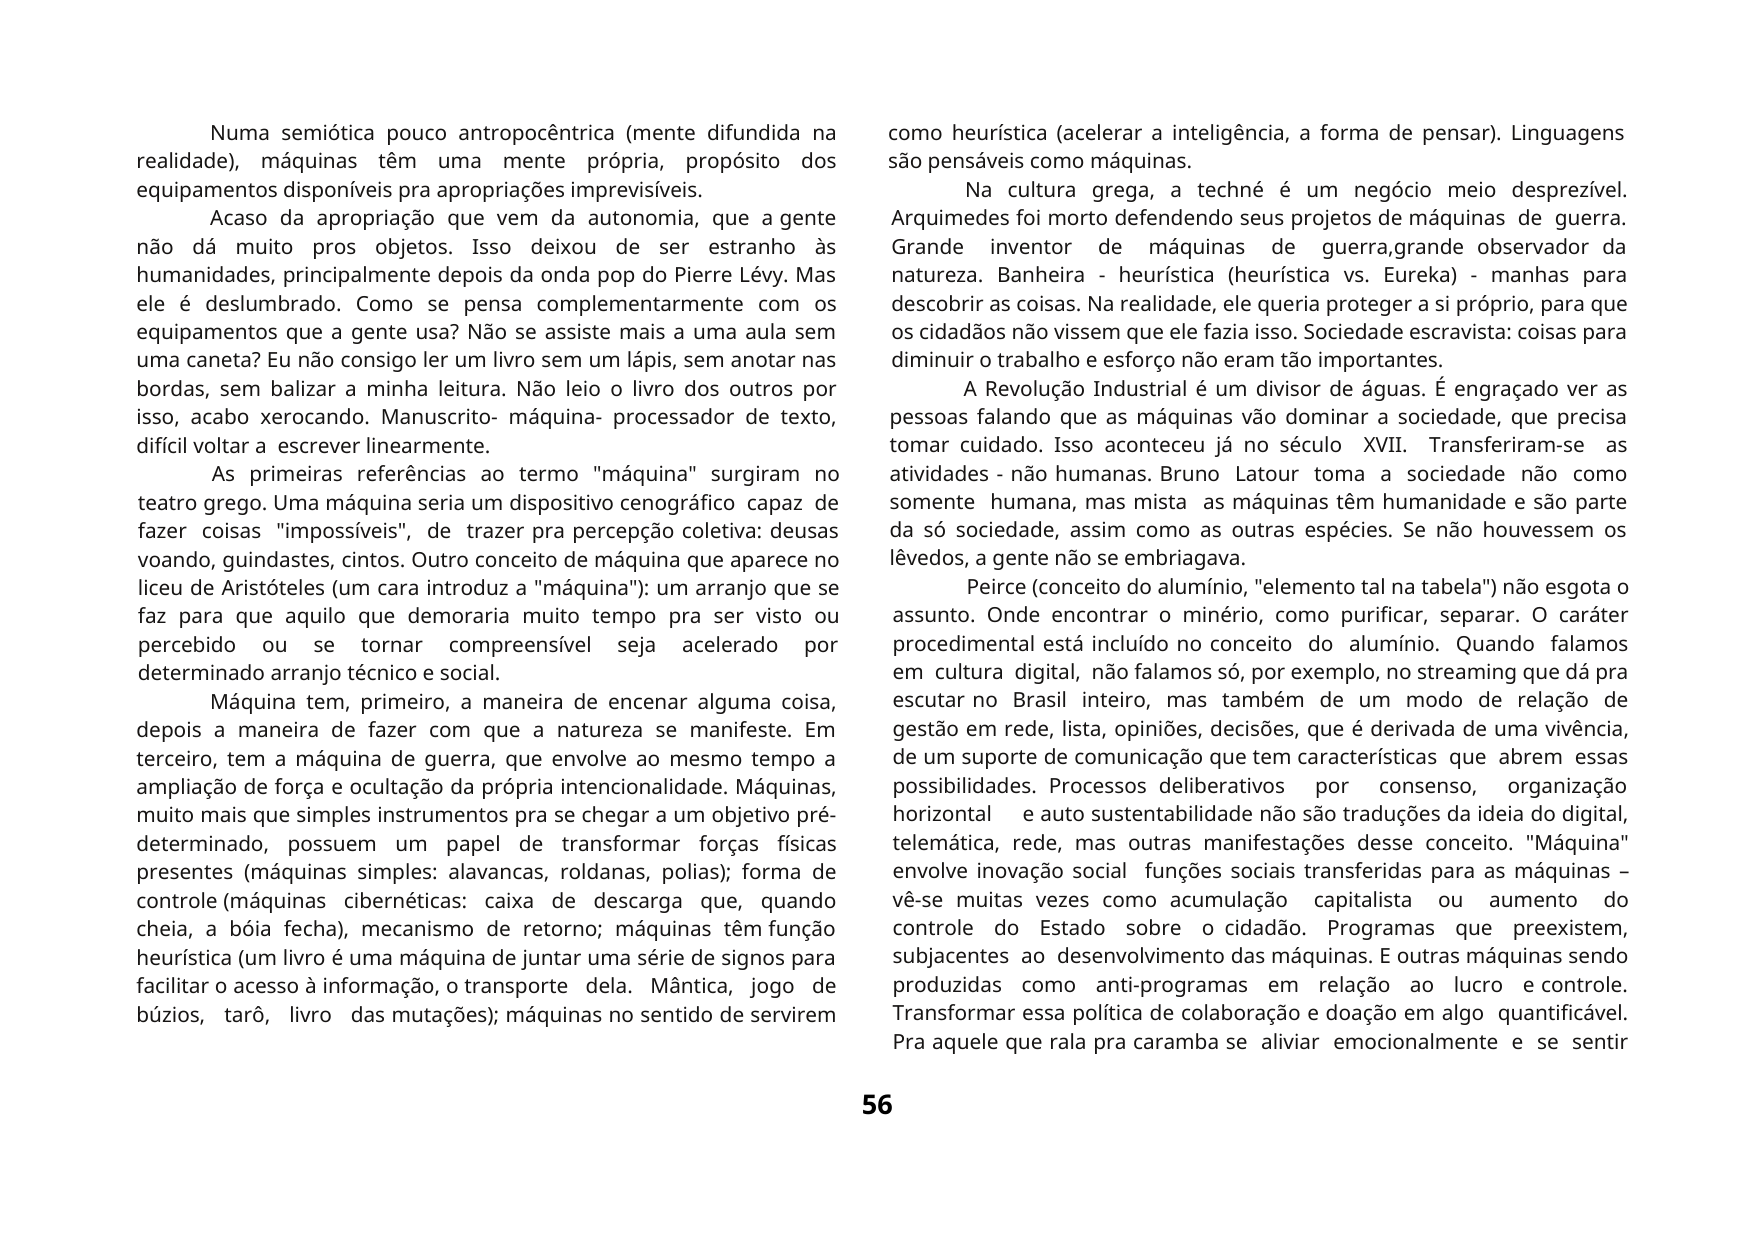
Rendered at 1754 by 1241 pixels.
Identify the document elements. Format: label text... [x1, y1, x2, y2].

text A Revolução Industrial é um divisor de águas. É engraçado ver as pessoas falando que as máquinas vão dominar a sociedade, que precisa tomar cuidado. Isso aconteceu já no século XVII. Transferiram-se as atividades - não humanas. Bruno Latour toma a sociedade não como somente humana, mas mista ­ as máquinas têm humanidade e são parte da só sociedade, assim como as outras espécies. Se não houvessem os lêvedos, a gente não se embriagava. [889, 374, 1628, 572]
text Numa semiótica pouco antropocêntrica (mente difundida na realidade), máquinas têm uma mente própria, propósito dos equipamentos disponíveis pra apropriações imprevisíveis. [136, 118, 837, 203]
text Peirce (conceito do alumínio, "elemento tal na tabela") não esgota o assunto. Onde encontrar o minério, como purificar, separar. O caráter procedimental está incluído no conceito do alumínio. Quando falamos em cultura digital, não falamos só, por exemplo, no streaming que dá pra escutar no Brasil inteiro, mas também de um modo de relação de gestão em rede, lista, opiniões, decisões, que é derivada de uma vivência, de um suporte de comunicação que tem características que abrem essas possibilidades. Processos deliberativos por consenso, organização horizontal e auto sustentabilidade não são traduções da ideia do digital, telemática, rede, mas outras manifestações desse conceito. "Máquina" envolve inovação social ­ funções sociais transferidas para as máquinas – vê-se muitas vezes como acumulação capitalista ou aumento do controle do Estado sobre o cidadão. Programas que preexistem, subjacentes ao desenvolvimento das máquinas. E outras máquinas sendo produzidas como anti-programas em relação ao lucro e controle. Transformar essa política de colaboração e doação em algo quantificável. Pra aquele que rala pra caramba se aliviar emocionalmente e se sentir [892, 572, 1630, 1055]
text Máquina tem, primeiro, a maneira de encenar alguma coisa, depois a maneira de fazer com que a natureza se manifeste. Em terceiro, tem a máquina de guerra, que envolve ao mesmo tempo a ampliação de força e ocultação da própria intencionalidade. Máquinas, muito mais que simples instrumentos pra se chegar a um objetivo pré-determinado, possuem um papel de transformar forças físicas presentes (máquinas simples: alavancas, roldanas, polias); forma de controle (máquinas cibernéticas: caixa de descarga que, quando cheia, a bóia fecha), mecanismo de retorno; máquinas têm função heurística (um livro é uma máquina de juntar uma série de signos para facilitar o acesso à informação, o transporte dela. Mântica, jogo de búzios, tarô, livro das mutações); máquinas no sentido de servirem [136, 687, 837, 1028]
text Na cultura grega, a techné é um negócio meio desprezível. Arquimedes foi morto defendendo seus projetos de máquinas de guerra. Grande inventor de máquinas de guerra,grande observador da natureza. Banheira - heurística (heurística vs. Eureka) - manhas para descobrir as coisas. Na realidade, ele queria proteger a si próprio, para que os cidadãos não vissem que ele fazia isso. Sociedade escravista: coisas para diminuir o trabalho e esforço não eram tão importantes. [891, 175, 1628, 374]
text As primeiras referências ao termo "máquina" surgiram no teatro grego. Uma máquina seria um dispositivo cenográfico capaz de fazer coisas "impossíveis", de trazer pra percepção coletiva: deusas voando, guindastes, cintos. Outro conceito de máquina que aparece no liceu de Aristóteles (um cara introduz a "máquina"): um arranjo que se faz para que aquilo que demoraria muito tempo pra ser visto ou percebido ou se tornar compreensível seja acelerado por determinado arranjo técnico e social. [138, 459, 840, 687]
text como heurística (acelerar a inteligência, a forma de pensar). Linguagens são pensáveis como máquinas. [888, 118, 1625, 175]
text Acaso da apropriação que vem da autonomia, que a gente não dá muito pros objetos. Isso deixou de ser estranho às humanidades, principalmente depois da onda pop do Pierre Lévy. Mas ele é deslumbrado. Como se pensa complementarmente com os equipamentos que a gente usa? Não se assiste mais a uma aula sem uma caneta? Eu não consigo ler um livro sem um lápis, sem anotar nas bordas, sem balizar a minha leitura. Não leio o livro dos outros por isso, acabo xerocando. Manuscrito- máquina- processador de texto, difícil voltar a escrever linearmente. [136, 203, 837, 459]
